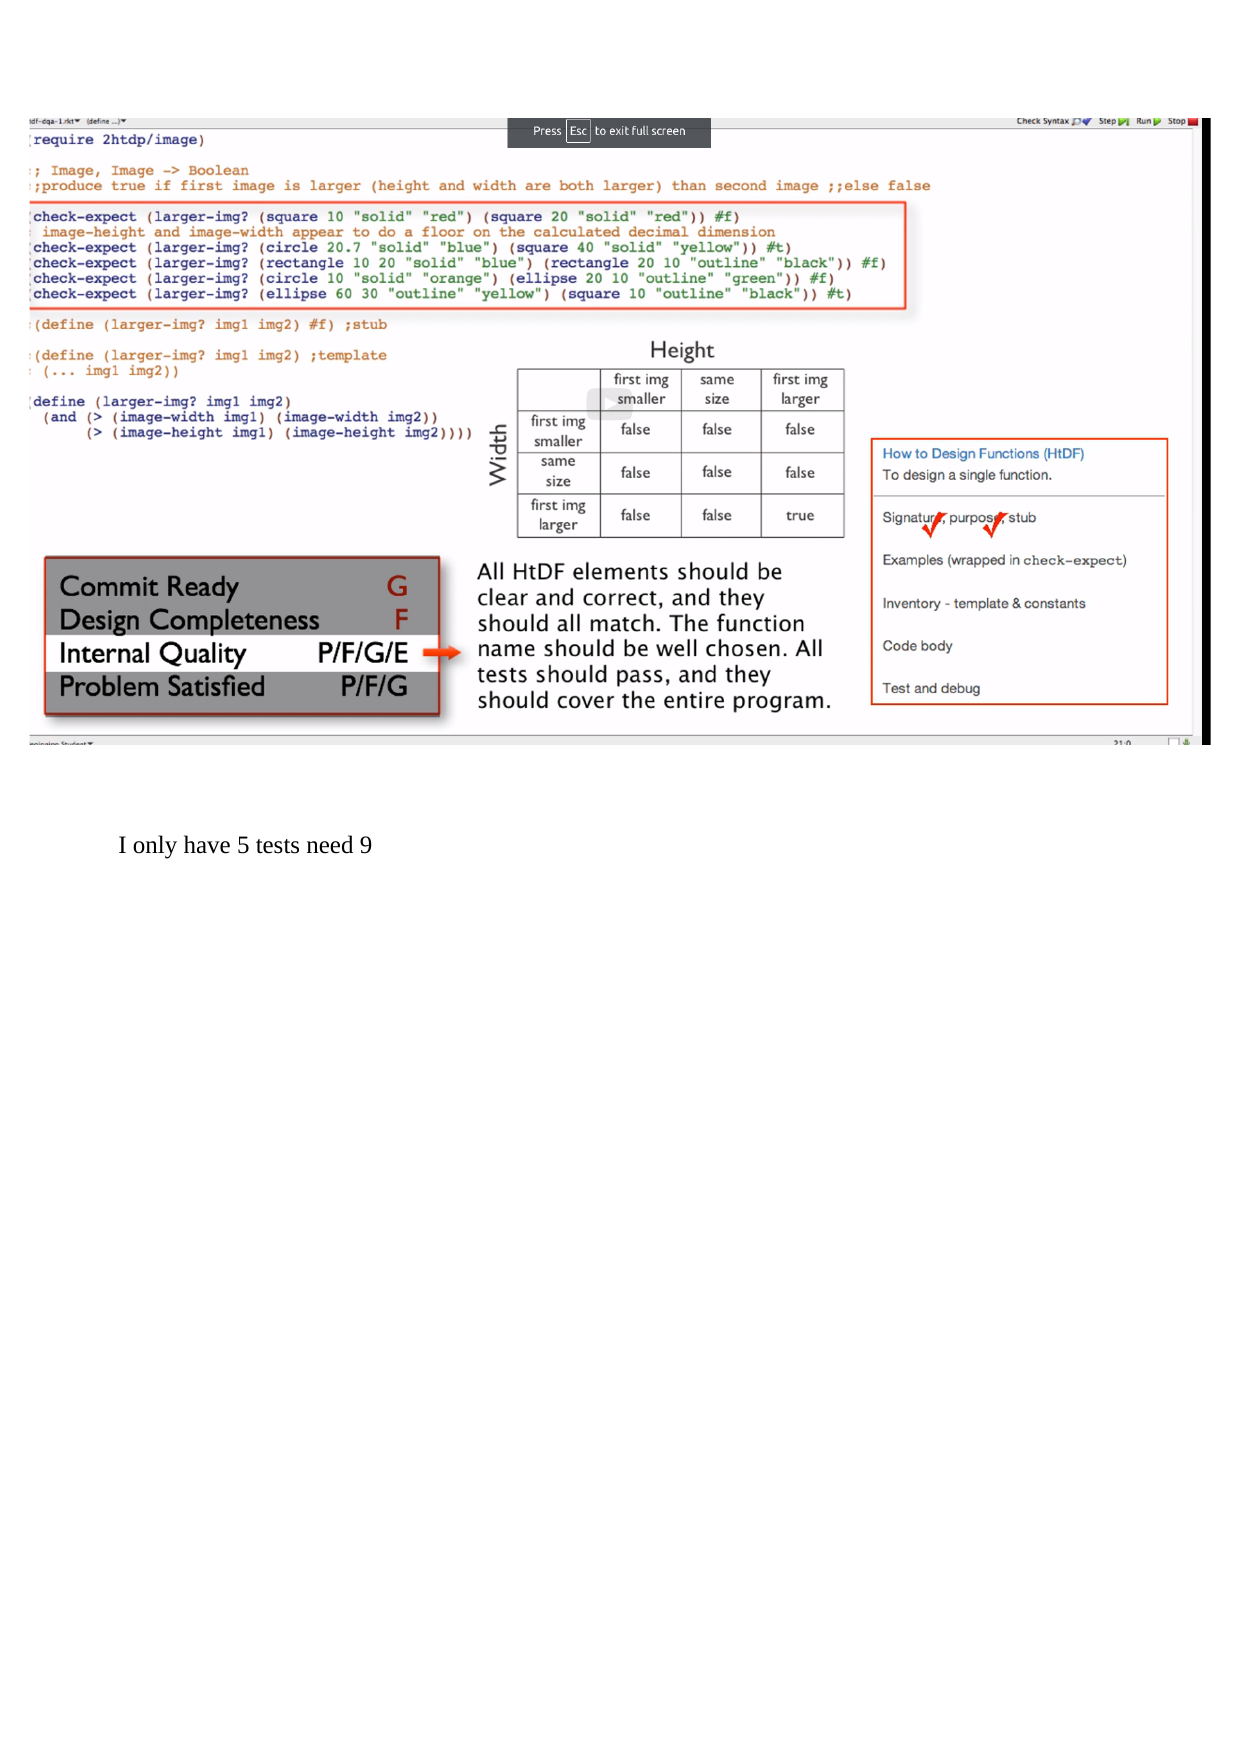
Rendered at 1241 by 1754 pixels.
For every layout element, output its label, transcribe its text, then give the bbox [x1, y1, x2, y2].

text I only have 5 tests need 9 [118, 831, 1122, 859]
picture [29, 118, 1211, 745]
